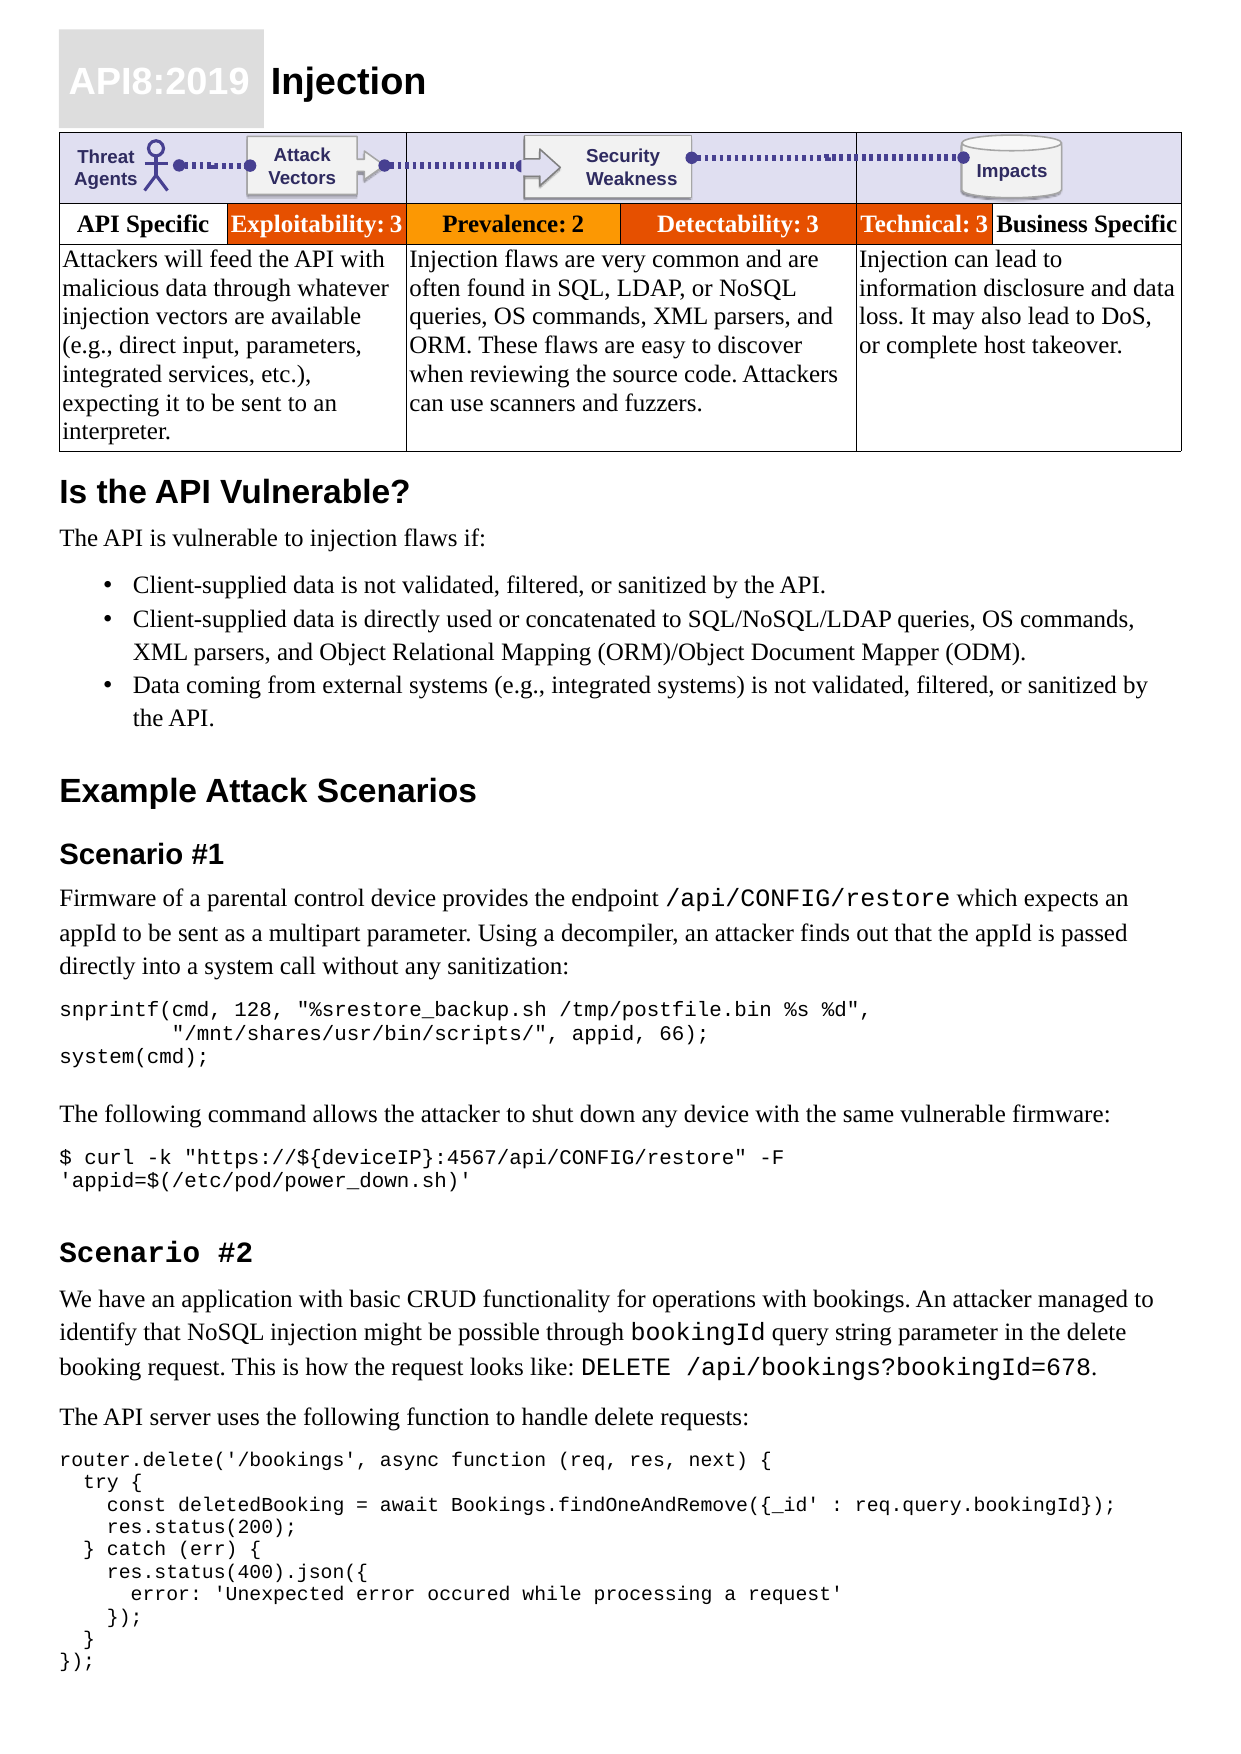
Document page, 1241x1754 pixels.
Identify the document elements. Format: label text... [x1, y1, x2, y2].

list Client-supplied data is not validated, filtered, or sanitized by the API. [103, 571, 1181, 599]
list Client-supplied data is directly used or concatenated to SQL/NoSQL/LDAP queries, OS commands, XML parsers, and Object Relational Mapping (ORM)/Object Document Mapper (ODM). [103, 604, 1181, 665]
text The API server uses the following function to handle delete requests: [59, 1402, 1181, 1431]
text } catch (err) { [59, 1539, 1181, 1562]
table_header [227, 133, 406, 203]
subtitle Scenario #1 [59, 837, 1181, 871]
text "/mnt/shares/usr/bin/scripts/", appid, 66); [59, 1022, 1181, 1046]
text snprintf(cmd, 128, "%srestore_backup.sh /tmp/postfile.bin %s %d", [59, 999, 1181, 1022]
table_cell API Specific [60, 204, 227, 244]
table_cell Technical: 3 [857, 204, 992, 244]
text The following command allows the attacker to shut down any device with the same vulnerable firmware: [59, 1099, 1181, 1128]
table_cell Exploitability: 3 [228, 204, 406, 244]
table_cell Prevalence: 2 [407, 204, 620, 244]
table_header [407, 133, 620, 203]
text res.status(200); [59, 1517, 1181, 1539]
table_cell Attackers will feed the API with malicious data through whatever injection vectors are available (e.g., direct input, parameters, integrated services, etc.), expecting it to be sent to an interpreter. [60, 245, 406, 451]
text router.delete('/bookings', async function (req, res, next) { [59, 1450, 1181, 1472]
subtitle Example Attack Scenarios [59, 771, 1181, 810]
table_cell Injection flaws are very common and are often found in SQL, LDAP, or NoSQL queries, OS commands, XML parsers, and ORM. These flaws are easy to discover when reviewing the source code. Attackers can use scanners and fuzzers. [407, 245, 856, 451]
table_header [857, 133, 992, 203]
text const deletedBooking = await Bookings.findOneAndRemove({_id' : req.query.bookingId}); [59, 1494, 1181, 1517]
table_cell Detectability: 3 [621, 204, 856, 244]
text The API is vulnerable to injection flaws if: [59, 523, 1181, 552]
text res.status(400).json({ [59, 1562, 1181, 1584]
table_header [60, 133, 227, 203]
text system(cmd); [59, 1046, 1181, 1070]
table_header [620, 133, 856, 203]
text }); [59, 1607, 1181, 1629]
table_header [992, 133, 1181, 203]
text } }); [59, 1629, 1181, 1674]
table_cell Business Specific [993, 204, 1181, 244]
list Data coming from external systems (e.g., integrated systems) is not validated, filtered, or sanitized by the API. [103, 670, 1181, 731]
text $ curl -k "https://${deviceIP}:4567/api/CONFIG/restore" -F 'appid=$(/etc/pod/power_down.sh)' [59, 1147, 1181, 1194]
text error: 'Unexpected error occured while processing a request' [59, 1584, 1181, 1607]
subtitle Scenario #2 [59, 1238, 1181, 1272]
text try { [59, 1472, 1181, 1494]
text We have an application with basic CRUD functionality for operations with bookings. An attacker managed to identify that NoSQL injection might be possible through bookingId query string parameter in the delete booking request. This is how the request looks like: DELETE /api/bookings?bookingId=678. [59, 1284, 1181, 1383]
table_cell Injection can lead to information disclosure and data loss. It may also lead to DoS, or complete host takeover. [857, 245, 1181, 451]
subtitle Is the API Vulnerable? [59, 472, 1181, 511]
text Firmware of a parental control device provides the endpoint /api/CONFIG/restore which expects an appId to be sent as a multipart parameter. Using a decompiler, an attacker finds out that the appId is passed directly into a system call without any sanitization: [59, 883, 1181, 980]
